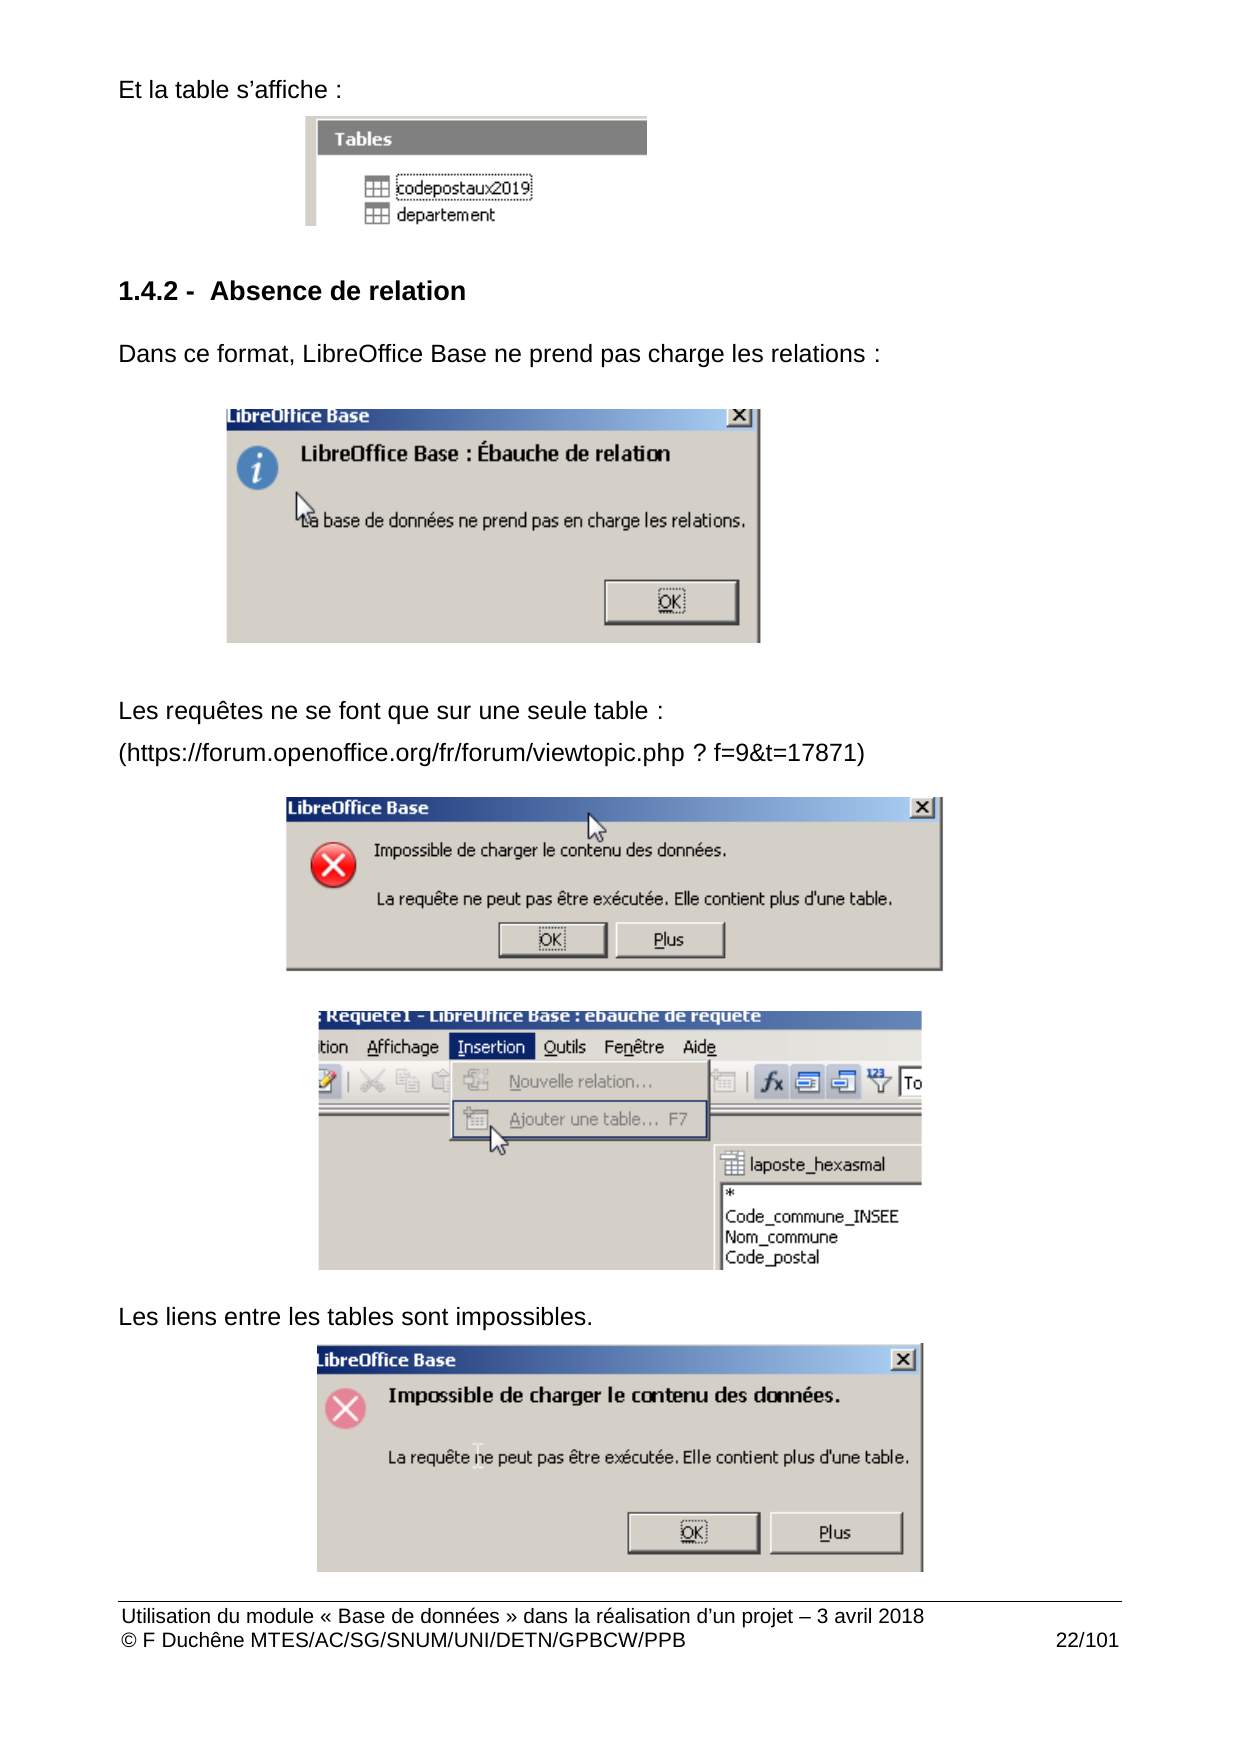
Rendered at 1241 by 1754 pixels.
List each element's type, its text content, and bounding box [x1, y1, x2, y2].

picture [317, 1343, 924, 1572]
text Dans ce format, LibreOffice Base ne prend pas charge les relations : [118, 339, 1122, 368]
picture [318, 1011, 922, 1270]
subtitle Absence de relation [118, 275, 1122, 306]
text Les requêtes ne se font que sur une seule table : [118, 696, 1122, 725]
text Les liens entre les tables sont impossibles. [118, 1302, 1122, 1331]
text Et la table s’affiche : [118, 75, 1122, 104]
picture [293, 116, 647, 226]
picture [286, 797, 954, 979]
text (https://forum.openoffice.org/fr/forum/viewtopic.php ? f=9&t=17871) [118, 738, 1122, 767]
